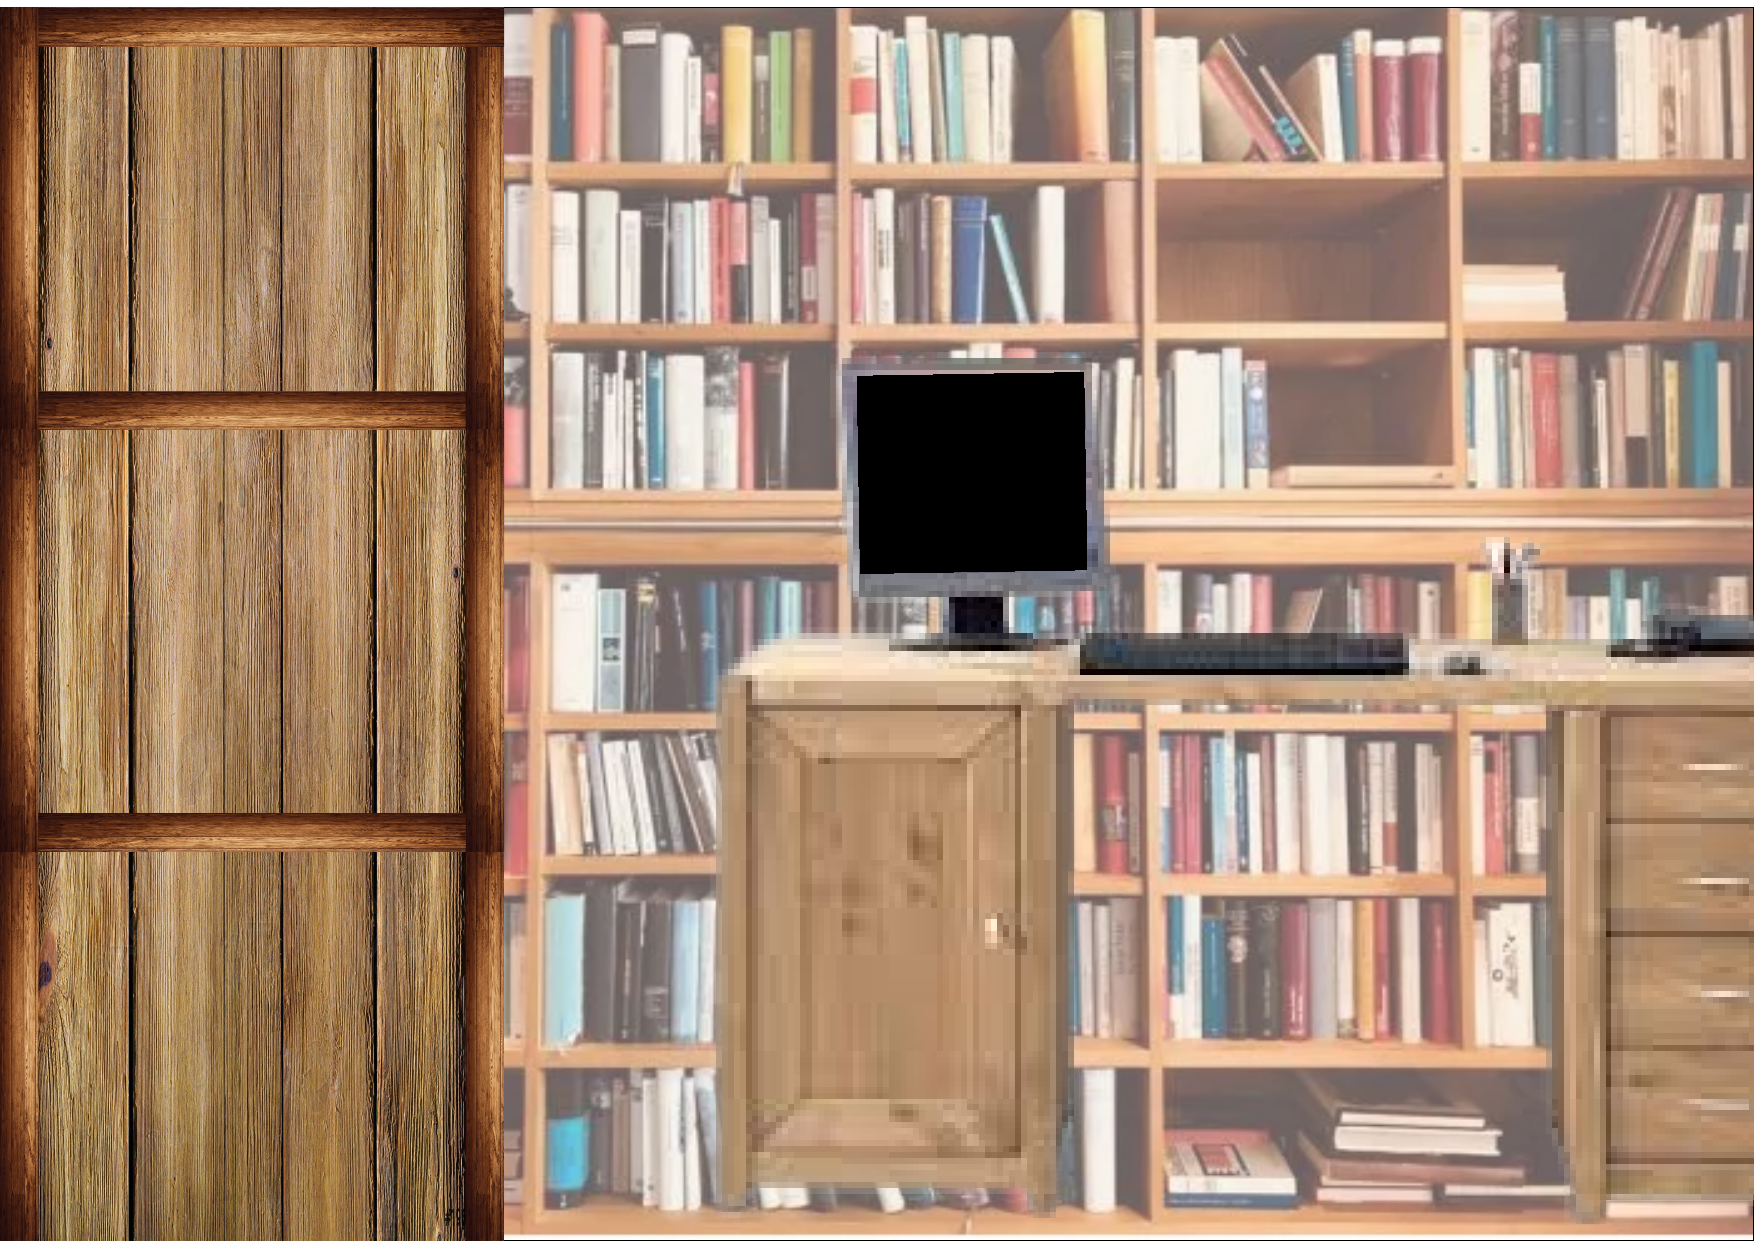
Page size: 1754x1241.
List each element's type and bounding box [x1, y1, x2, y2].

picture [0, 7, 505, 1241]
picture [651, 315, 1754, 1241]
